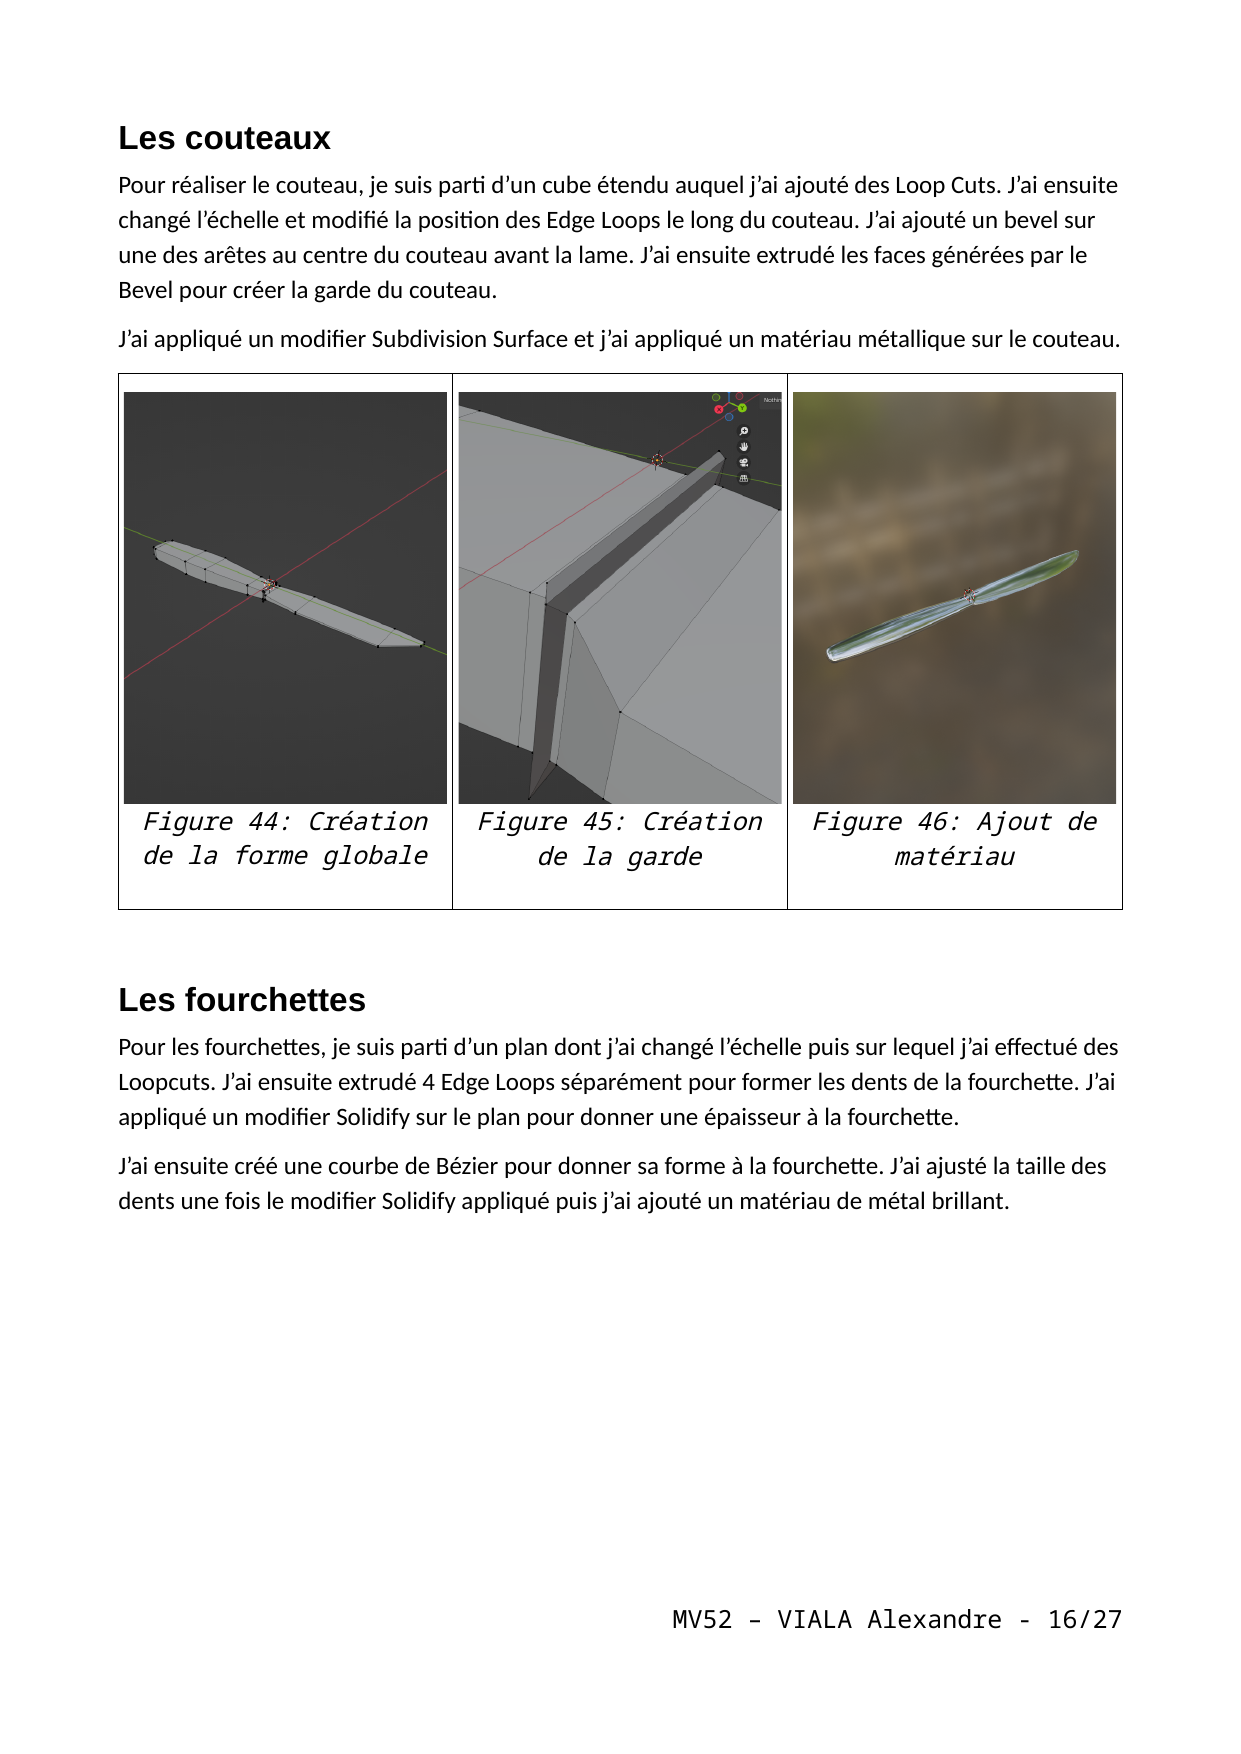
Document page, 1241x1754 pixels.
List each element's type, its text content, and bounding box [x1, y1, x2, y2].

table_header [119, 374, 452, 908]
picture [458, 392, 782, 804]
table_header [788, 374, 1122, 908]
text J’ai appliqué un modifier Subdivision Surface et j’ai appliqué un matériau métallique sur le couteau. [118, 324, 1122, 354]
text J’ai ensuite créé une courbe de Bézier pour donner sa forme à la fourchette. J’ai ajusté la taille des dents une fois le modifier Solidify appliqué puis j’ai ajouté un matériau de métal brillant. [118, 1150, 1122, 1216]
subtitle Les fourchettes [118, 980, 1122, 1018]
picture [793, 392, 1117, 804]
picture [123, 392, 447, 804]
table_header [453, 374, 787, 908]
text Pour réaliser le couteau, je suis parti d’un cube étendu auquel j’ai ajouté des Loop Cuts. J’ai ensuite changé l’échelle et modifié la position des Edge Loops le long du couteau. J’ai ajouté un bevel sur une des arêtes au centre du couteau avant la lame. J’ai ensuite extrudé les faces générées par le Bevel pour créer la garde du couteau. [118, 169, 1122, 304]
subtitle Les couteaux [118, 118, 1122, 157]
text Pour les fourchettes, je suis parti d’un plan dont j’ai changé l’échelle puis sur lequel j’ai effectué des Loopcuts. J’ai ensuite extrudé 4 Edge Loops séparément pour former les dents de la fourchette. J’ai appliqué un modifier Solidify sur le plan pour donner une épaisseur à la fourchette. [118, 1031, 1122, 1131]
